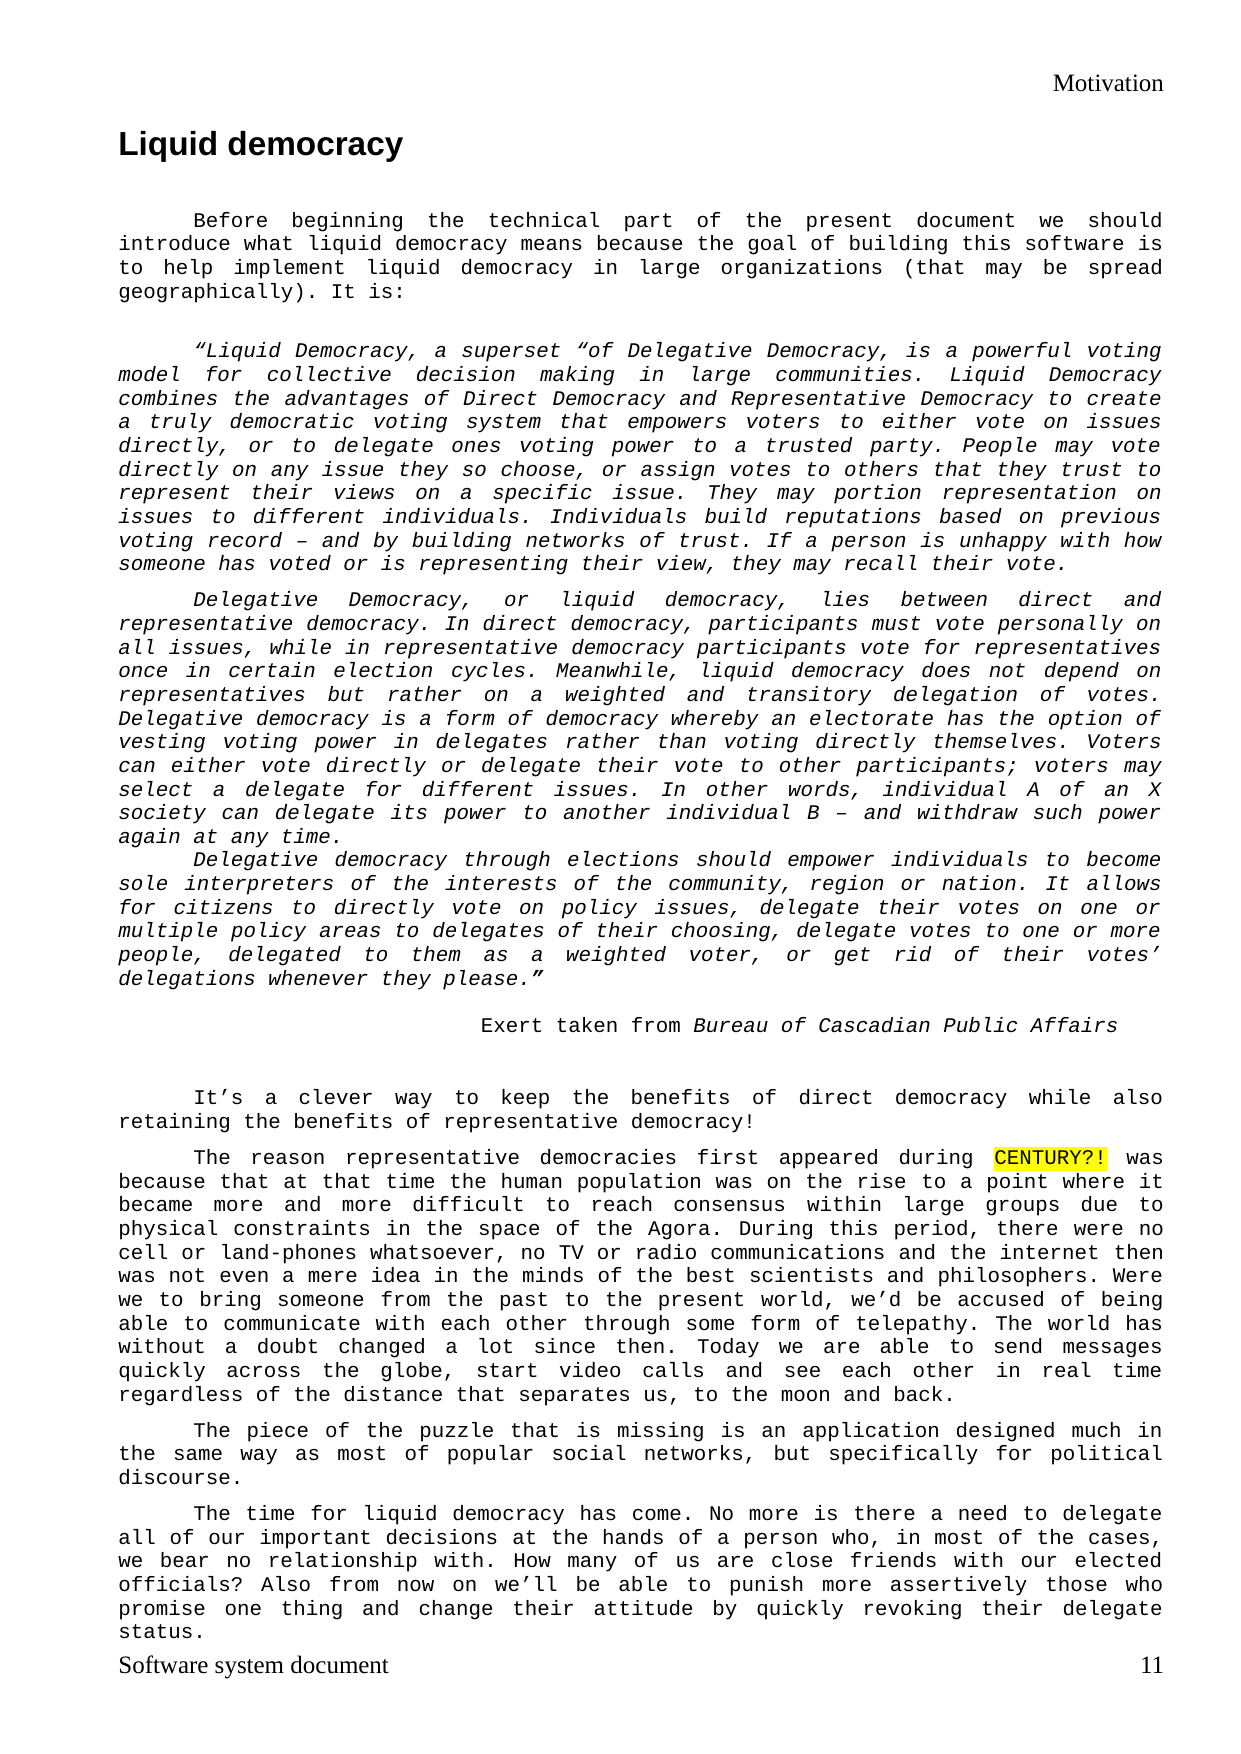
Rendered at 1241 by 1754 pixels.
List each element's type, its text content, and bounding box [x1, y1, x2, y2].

subtitle Liquid democracy [118, 124, 1164, 162]
text Delegative democracy through elections should empower individuals to become sole interpreters of the interests of the community, region or nation. It allows for citizens to directly vote on policy issues, delegate their votes on one or multiple policy areas to delegates of their choosing, delegate votes to one or more people, delegated to them as a weighted voter, or get rid of their votes’ delegations whenever they please.” [118, 849, 1164, 991]
text It’s a clever way to keep the benefits of direct democracy while also retaining the benefits of representative democracy! [118, 1087, 1164, 1134]
text Before beginning the technical part of the present document we should introduce what liquid democracy means because the goal of building this software is to help implement liquid democracy in large organizations (that may be spread geographically). It is: [118, 210, 1164, 304]
text The time for liquid democracy has come. No more is there a need to delegate all of our important decisions at the hands of a person who, in most of the cases, we bear no relationship with. How many of us are close friends with our elected officials? Also from now on we’ll be able to punish more assertively those who promise one thing and change their attitude by quickly revoking their delegate status. [118, 1503, 1164, 1645]
text “Liquid Democracy, a superset “of Delegative Democracy, is a powerful voting model for collective decision making in large communities. Liquid Democracy combines the advantages of Direct Democracy and Representative Democracy to create a truly democratic voting system that empowers voters to either vote on issues directly, or to delegate ones voting power to a trusted party. People may vote directly on any issue they so choose, or assign votes to others that they trust to represent their views on a specific issue. They may portion representation on issues to different individuals. Individuals build reputations based on previous voting record – and by building networks of trust. If a person is unhappy with how someone has voted or is representing their view, they may recall their vote. [118, 340, 1164, 577]
text The reason representative democracies first appeared during CENTURY?! was because that at that time the human population was on the rise to a point where it became more and more difficult to reach consensus within large groups due to physical constraints in the space of the Agora. During this period, there were no cell or land-phones whatsoever, no TV or radio communications and the internet then was not even a mere idea in the minds of the best scientists and philosophers. Were we to bring someone from the past to the present world, we’d be accused of being able to communicate with each other through some form of telepathy. The world has without a doubt changed a lot since then. Today we are able to send messages quickly across the globe, start video calls and see each other in real time regardless of the distance that separates us, to the moon and back. [118, 1147, 1164, 1407]
text Delegative Democracy, or liquid democracy, lies between direct and representative democracy. In direct democracy, participants must vote personally on all issues, while in representative democracy participants vote for representatives once in certain election cycles. Meanwhile, liquid democracy does not depend on representatives but rather on a weighted and transitory delegation of votes. Delegative democracy is a form of democracy whereby an electorate has the option of vesting voting power in delegates rather than voting directly themselves. Voters can either vote directly or delegate their vote to other participants; voters may select a delegate for different issues. In other words, individual A of an X society can delegate its power to another individual B – and withdraw such power again at any time. [118, 589, 1164, 849]
text Exert taken from Bureau of Cascadian Public Affairs [118, 1015, 1164, 1039]
text The piece of the puzzle that is missing is an application designed much in the same way as most of popular social networks, but specifically for political discourse. [118, 1420, 1164, 1491]
